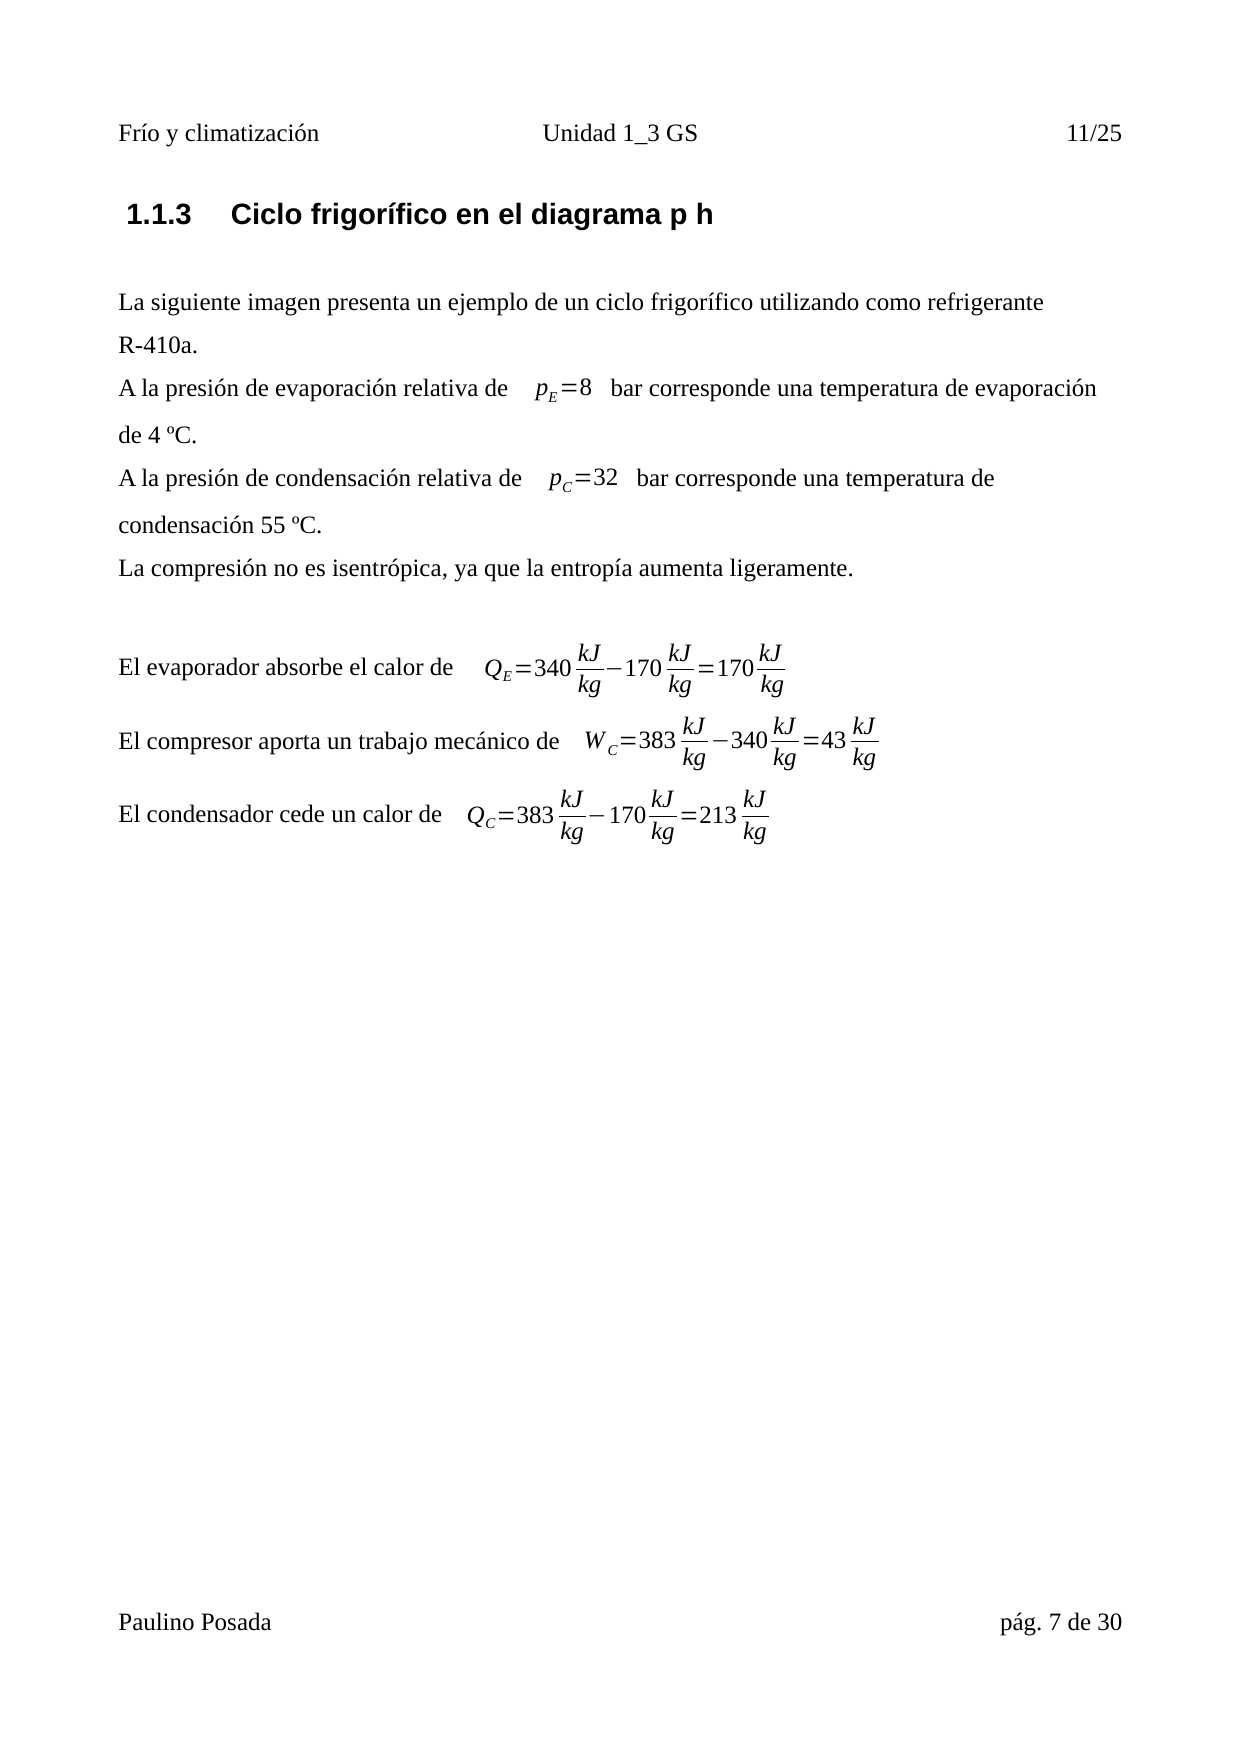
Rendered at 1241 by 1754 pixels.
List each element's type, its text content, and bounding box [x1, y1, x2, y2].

text El condensador cede un calor de [118, 786, 1122, 845]
subtitle Ciclo frigorífico en el diagrama p h [118, 197, 1122, 231]
text El compresor aporta un trabajo mecánico de [118, 713, 1122, 772]
text R-410a. [118, 330, 1122, 358]
text A la presión de condensación relativa de bar corresponde una temperatura de condensación 55 ºC. [118, 463, 1122, 538]
text A la presión de evaporación relativa de bar corresponde una temperatura de evaporación de 4 ºC. [118, 373, 1122, 448]
text El evaporador absorbe el calor de [118, 639, 1122, 698]
text La compresión no es isentrópica, ya que la entropía aumenta ligeramente. [118, 553, 1122, 582]
text La siguiente imagen presenta un ejemplo de un ciclo frigorífico utilizando como refrigerante [118, 287, 1122, 315]
